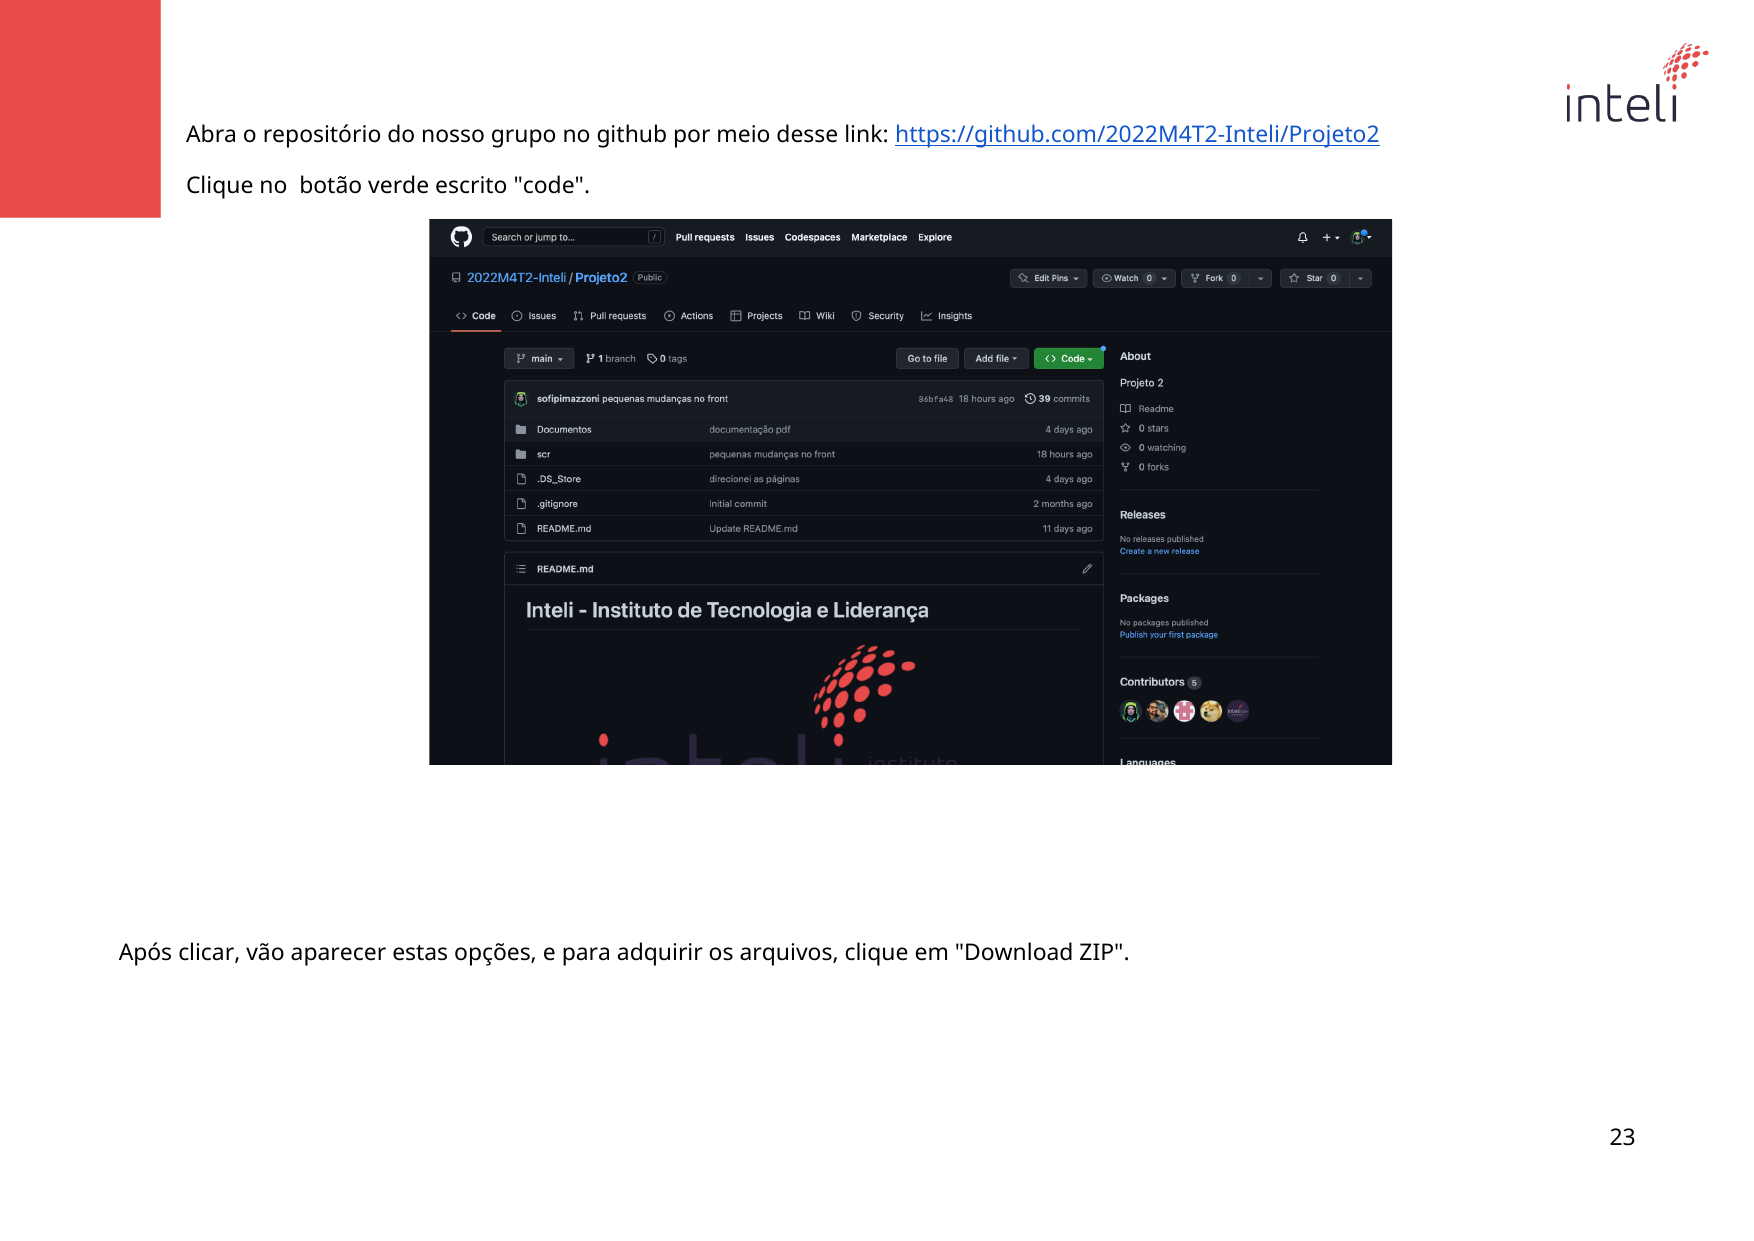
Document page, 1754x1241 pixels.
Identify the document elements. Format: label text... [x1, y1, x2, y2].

text Clique no botão verde escrito "code". [118, 169, 1636, 200]
text Após clicar, vão aparecer estas opções, e para adquirir os arquivos, clique em "Download ZIP". [118, 936, 1636, 967]
picture [429, 219, 1393, 765]
picture [1566, 43, 1709, 122]
text Abra o repositório do nosso grupo no github por meio desse link: https://github.com/2022M4T2-Inteli/Projeto2 [118, 118, 1636, 150]
picture [0, 0, 161, 218]
